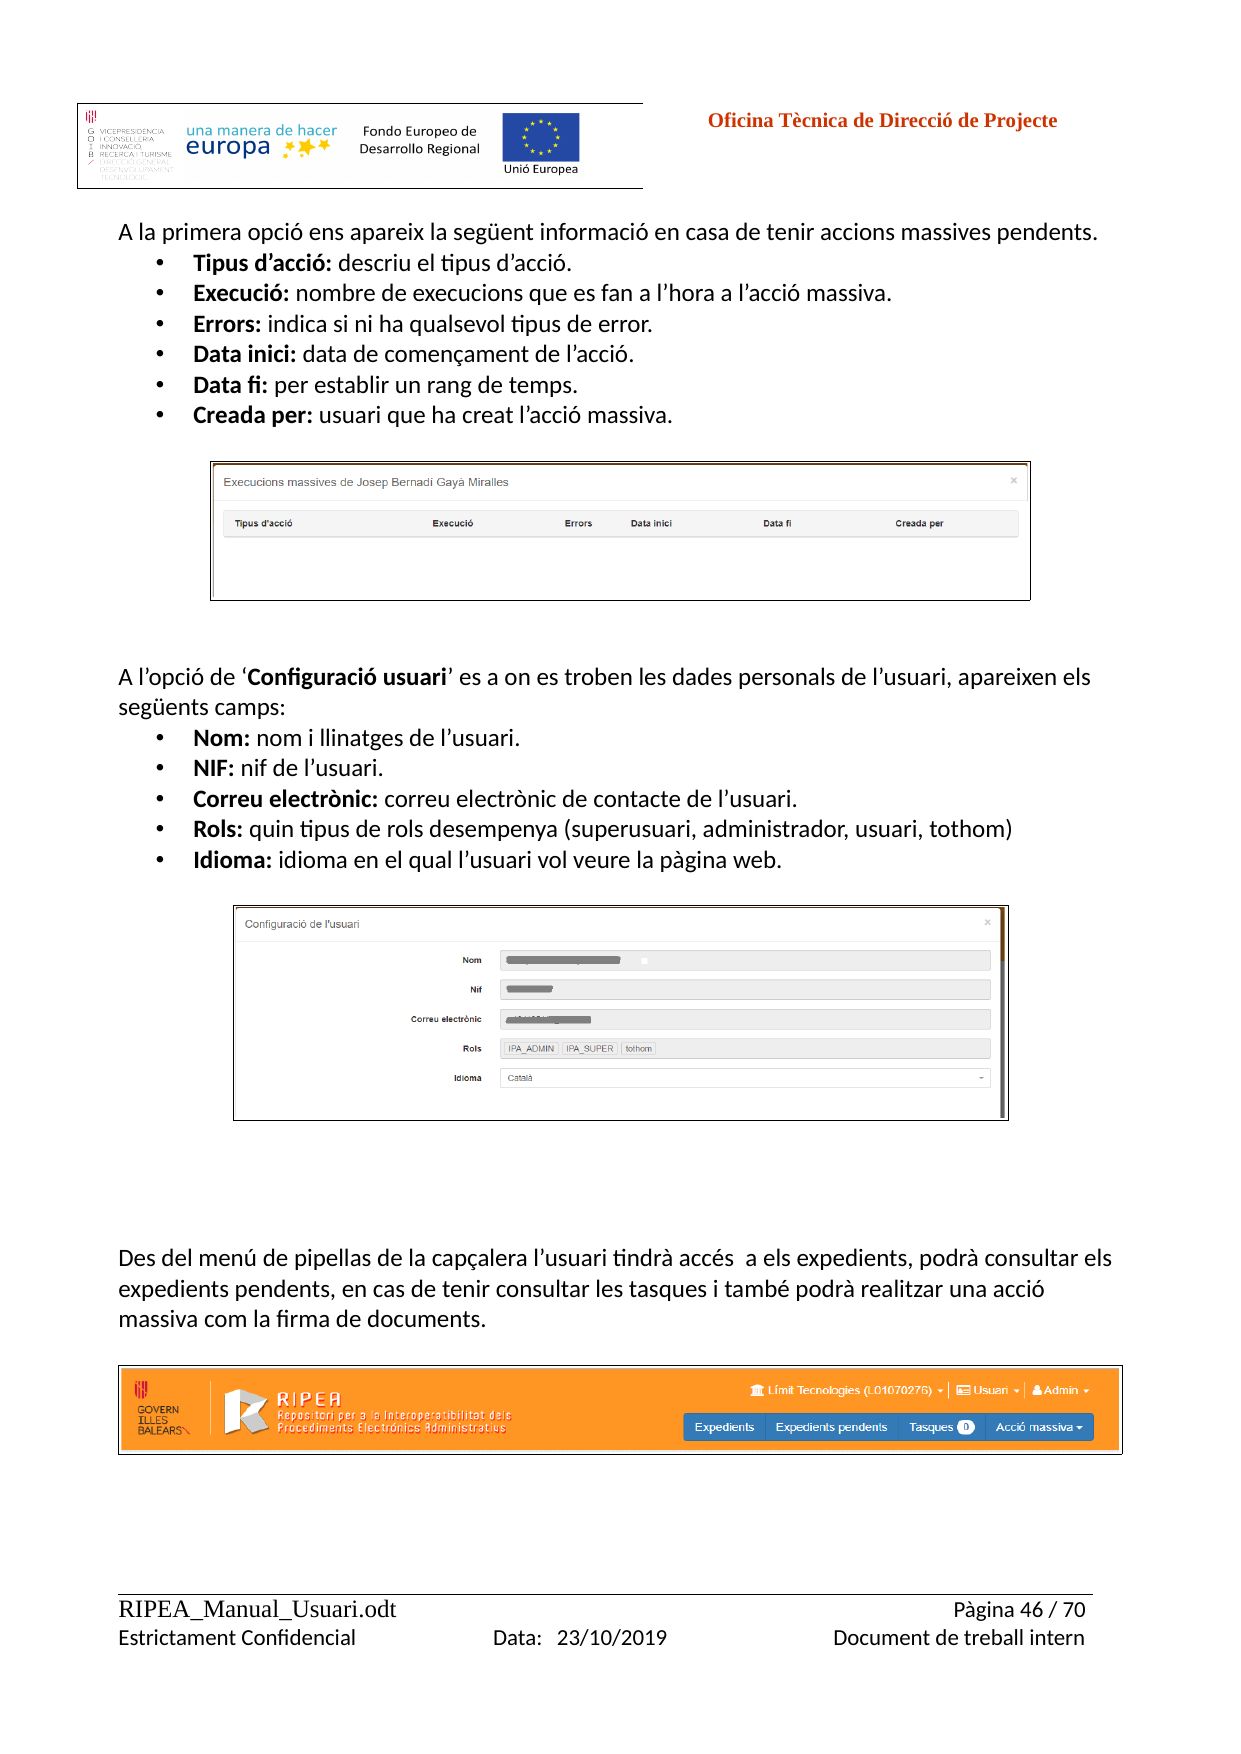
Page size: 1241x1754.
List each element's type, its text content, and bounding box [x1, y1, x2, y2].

text A l’opció de ‘Configuració usuari’ es a on es troben les dades personals de l’usuari, apareixen els següents camps: [118, 661, 1122, 722]
list Correu electrònic: correu electrònic de contacte de l’usuari. [156, 783, 1122, 813]
picture [82, 108, 178, 182]
list Data inici: data de començament de l’acció. [156, 338, 1122, 369]
list Creada per: usuari que ha creat l’acció massiva. [156, 399, 1122, 430]
picture [121, 1367, 1119, 1452]
picture [212, 463, 1028, 597]
text A la primera opció ens apareix la següent informació en casa de tenir accions massives pendents. [118, 216, 1122, 247]
list Execució: nombre de execucions que es fan a l’hora a l’acció massiva. [156, 277, 1122, 308]
list Data fi: per establir un rang de temps. [156, 369, 1122, 399]
list Rols: quin tipus de rols desempenya (superusuari, administrador, usuari, tothom) [156, 813, 1122, 844]
text Des del menú de pipellas de la capçalera l’usuari tindrà accés a els expedients, podrà consultar els expedients pendents, en cas de tenir consultar les tasques i també podrà realitzar una acció massiva com la firma de documents. [118, 1243, 1122, 1334]
list Nom: nom i llinatges de l’usuari. [156, 722, 1122, 752]
picture [235, 907, 1005, 1118]
list Tipus d’acció: descriu el tipus d’acció. [156, 247, 1122, 277]
list Idioma: idioma en el qual l’usuari vol veure la pàgina web. [156, 844, 1122, 874]
list Errors: indica si ni ha qualsevol tipus de error. [156, 308, 1122, 338]
picture [184, 108, 585, 182]
list NIF: nif de l’usuari. [156, 752, 1122, 783]
